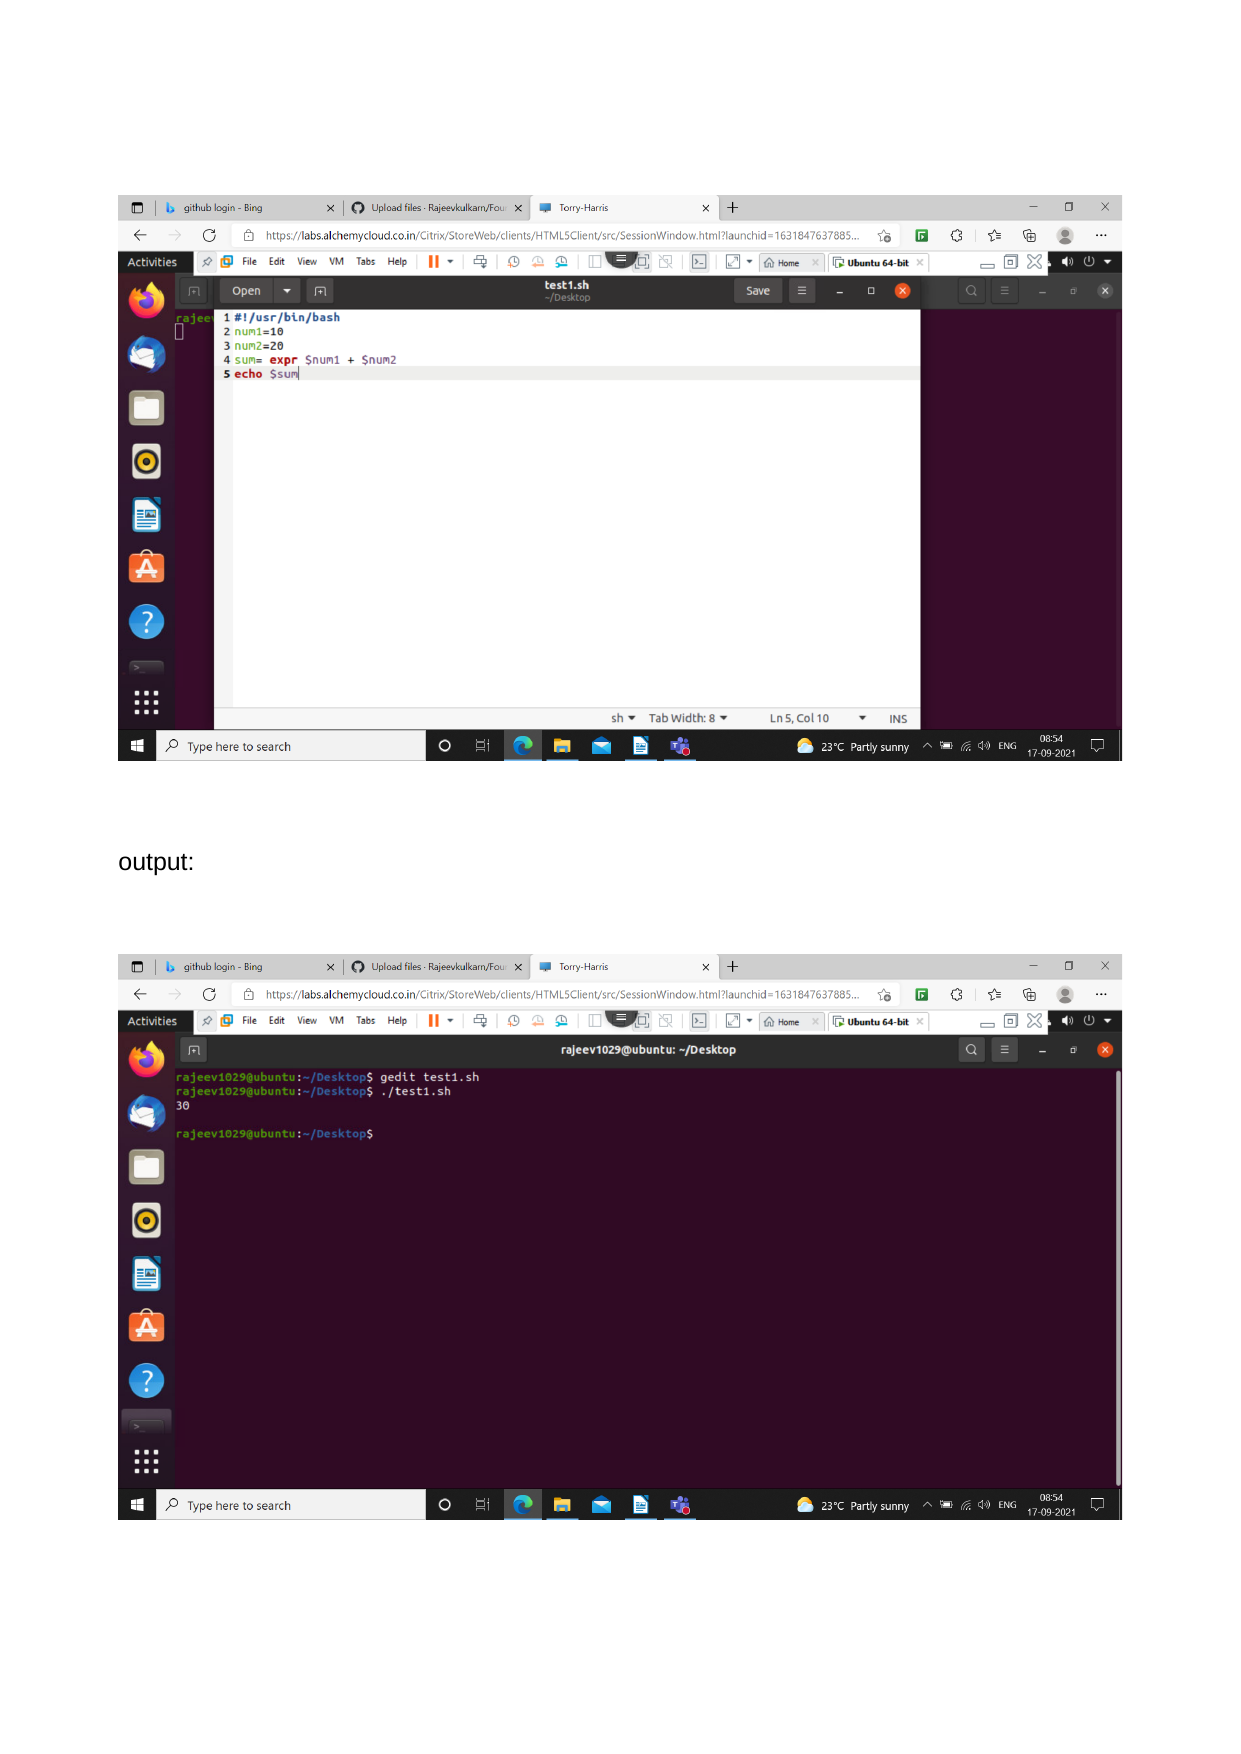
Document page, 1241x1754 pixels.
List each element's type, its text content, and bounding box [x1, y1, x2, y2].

picture [118, 195, 1123, 761]
text output: [118, 846, 1122, 875]
picture [118, 954, 1123, 1520]
